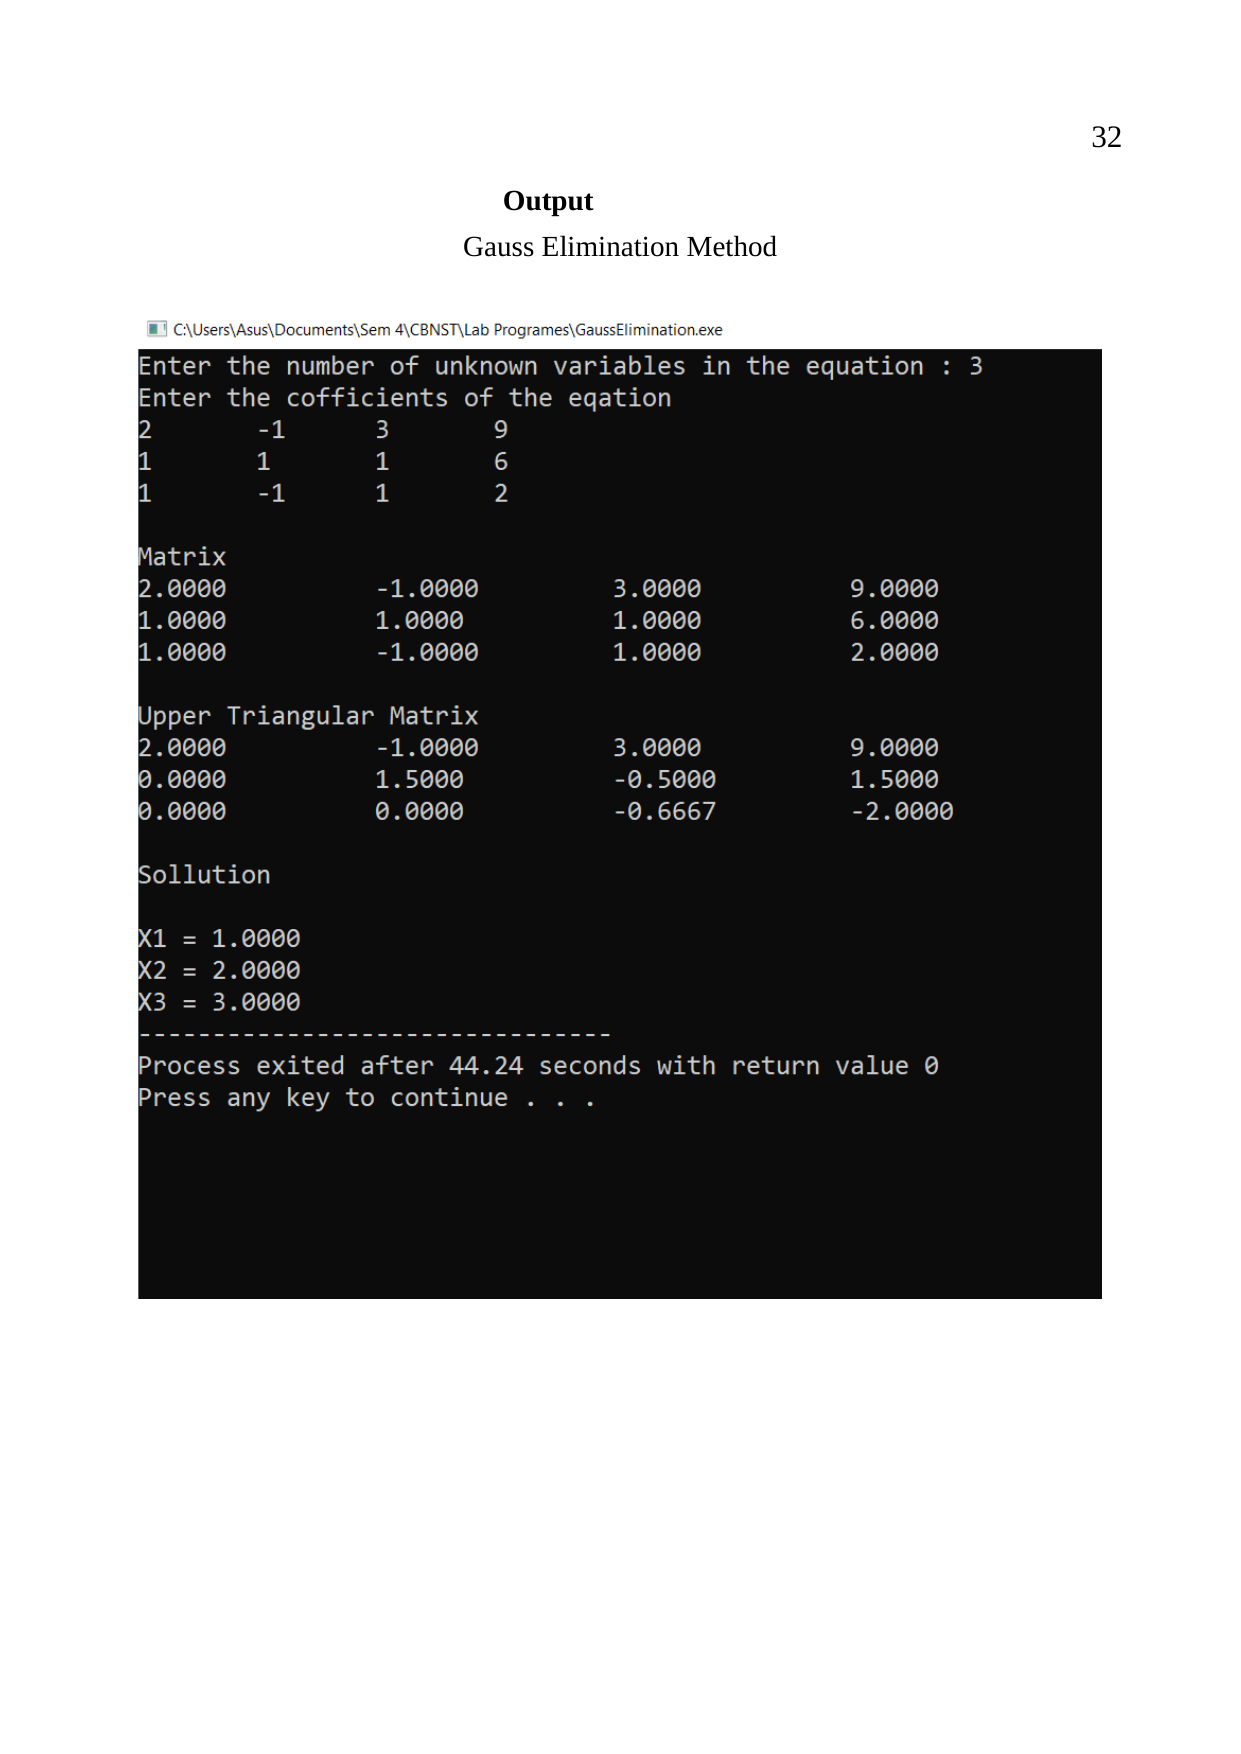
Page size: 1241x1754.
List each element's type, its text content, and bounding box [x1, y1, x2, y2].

text Output [118, 183, 978, 217]
picture [138, 311, 280, 1299]
text Gauss Elimination Method [118, 229, 1122, 263]
